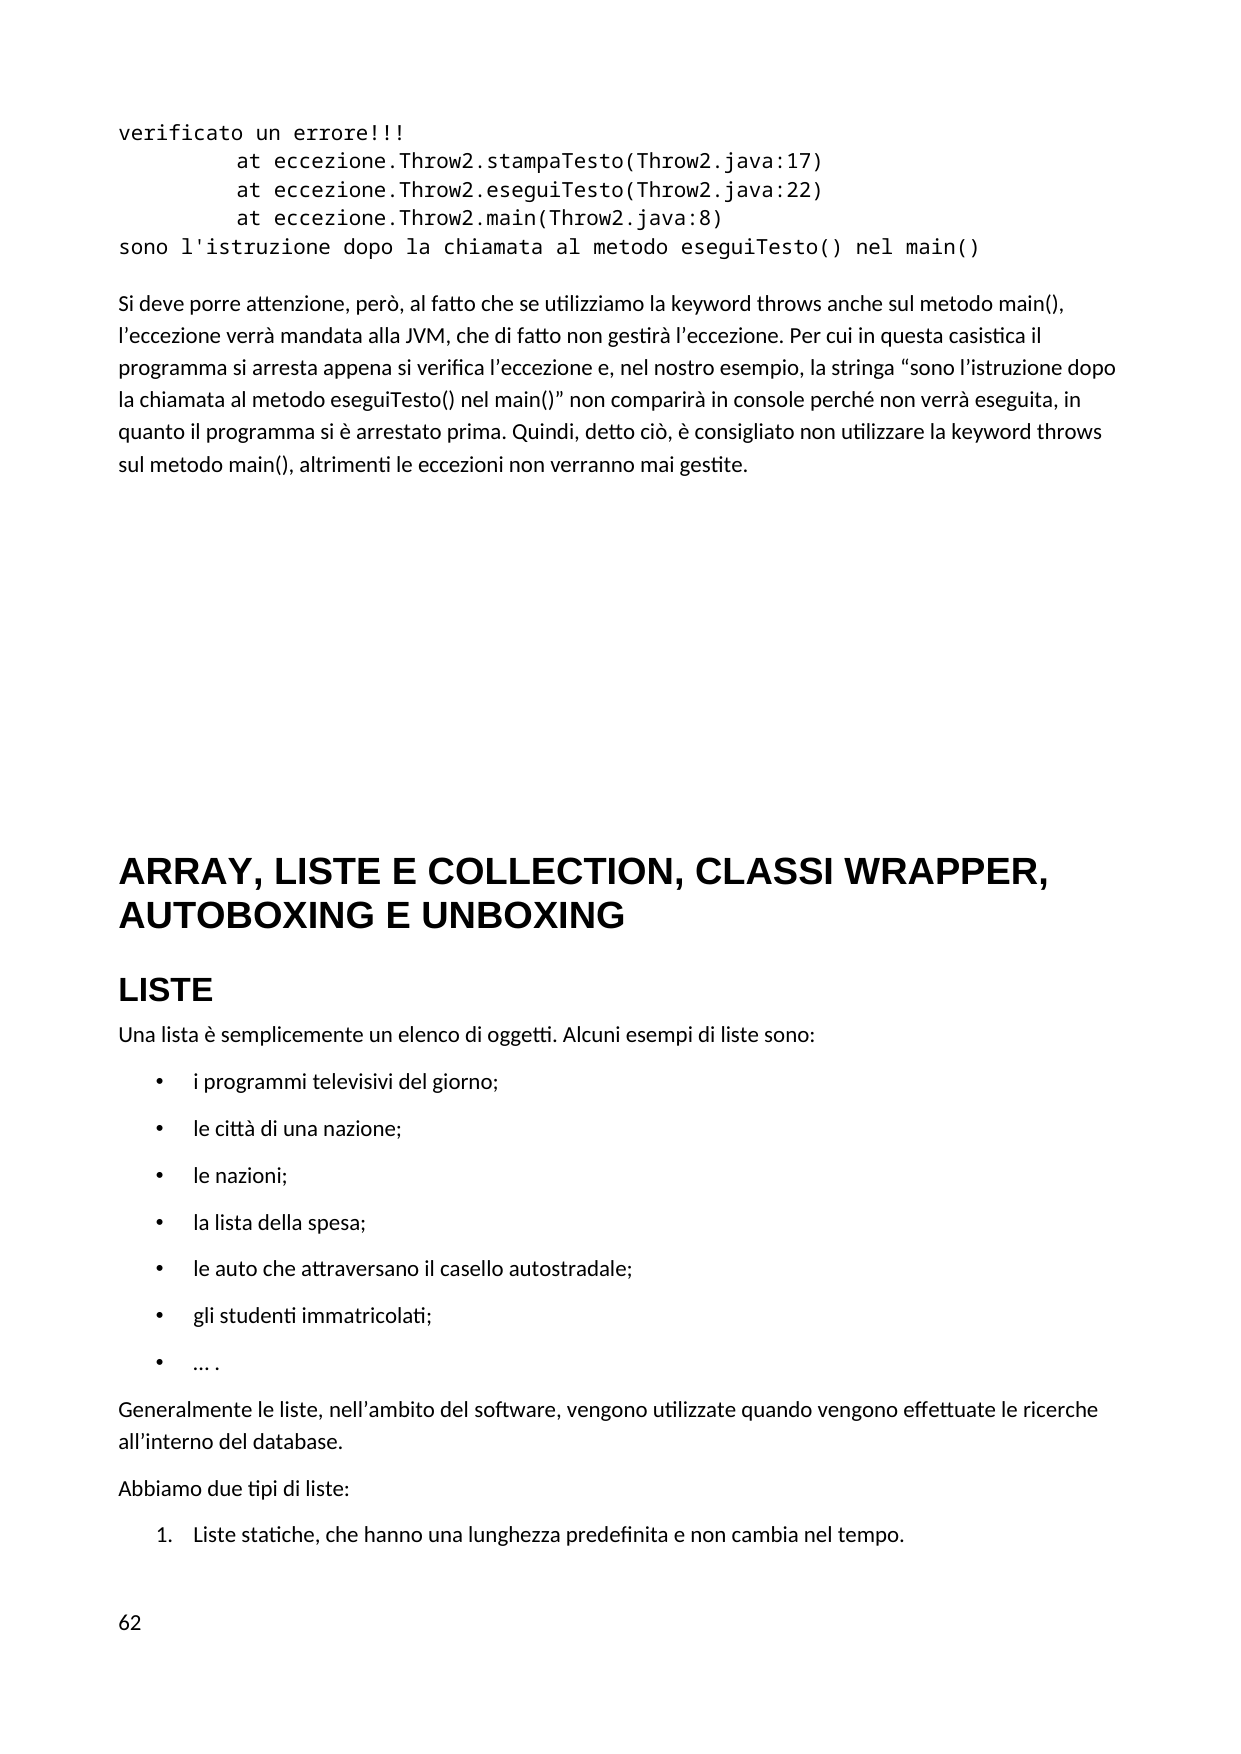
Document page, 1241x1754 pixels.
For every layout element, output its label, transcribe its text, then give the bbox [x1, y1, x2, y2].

list gli studenti immatricolati; [156, 1301, 1122, 1329]
list la lista della spesa; [156, 1208, 1122, 1236]
subtitle LISTE [118, 969, 1122, 1008]
list Liste statiche, che hanno una lunghezza predefinita e non cambia nel tempo. [156, 1521, 1122, 1548]
list … . [156, 1348, 1122, 1376]
text Una lista è semplicemente un elenco di oggetti. Alcuni esempi di liste sono: [118, 1021, 1122, 1049]
list le città di una nazione; [156, 1114, 1122, 1142]
text at eccezione.Throw2.main(Throw2.java:8) [118, 203, 1122, 232]
text verificato un errore!!! [118, 118, 1122, 147]
text sono l'istruzione dopo la chiamata al metodo eseguiTesto() nel main() [118, 232, 1122, 260]
list le auto che attraversano il casello autostradale; [156, 1254, 1122, 1282]
list i programmi televisivi del giorno; [156, 1067, 1122, 1095]
text Generalmente le liste, nell’ambito del software, vengono utilizzate quando vengono effettuate le ricerche all’interno del database. [118, 1395, 1122, 1455]
text Si deve porre attenzione, però, al fatto che se utilizziamo la keyword throws anche sul metodo main(), l’eccezione verrà mandata alla JVM, che di fatto non gestirà l’eccezione. Per cui in questa casistica il programma si arresta appena si verifica l’eccezione e, nel nostro esempio, la stringa “sono l’istruzione dopo la chiamata al metodo eseguiTesto() nel main()” non comparirà in console perché non verrà eseguita, in quanto il programma si è arrestato prima. Quindi, detto ciò, è consigliato non utilizzare la keyword throws sul metodo main(), altrimenti le eccezioni non verranno mai gestite. [118, 289, 1122, 478]
text Abbiamo due tipi di liste: [118, 1474, 1122, 1502]
list le nazioni; [156, 1161, 1122, 1189]
subtitle ARRAY, LISTE E COLLECTION, CLASSI WRAPPER, AUTOBOXING E UNBOXING [118, 849, 1122, 936]
text at eccezione.Throw2.stampaTesto(Throw2.java:17) [118, 147, 1122, 175]
text at eccezione.Throw2.eseguiTesto(Throw2.java:22) [118, 175, 1122, 203]
